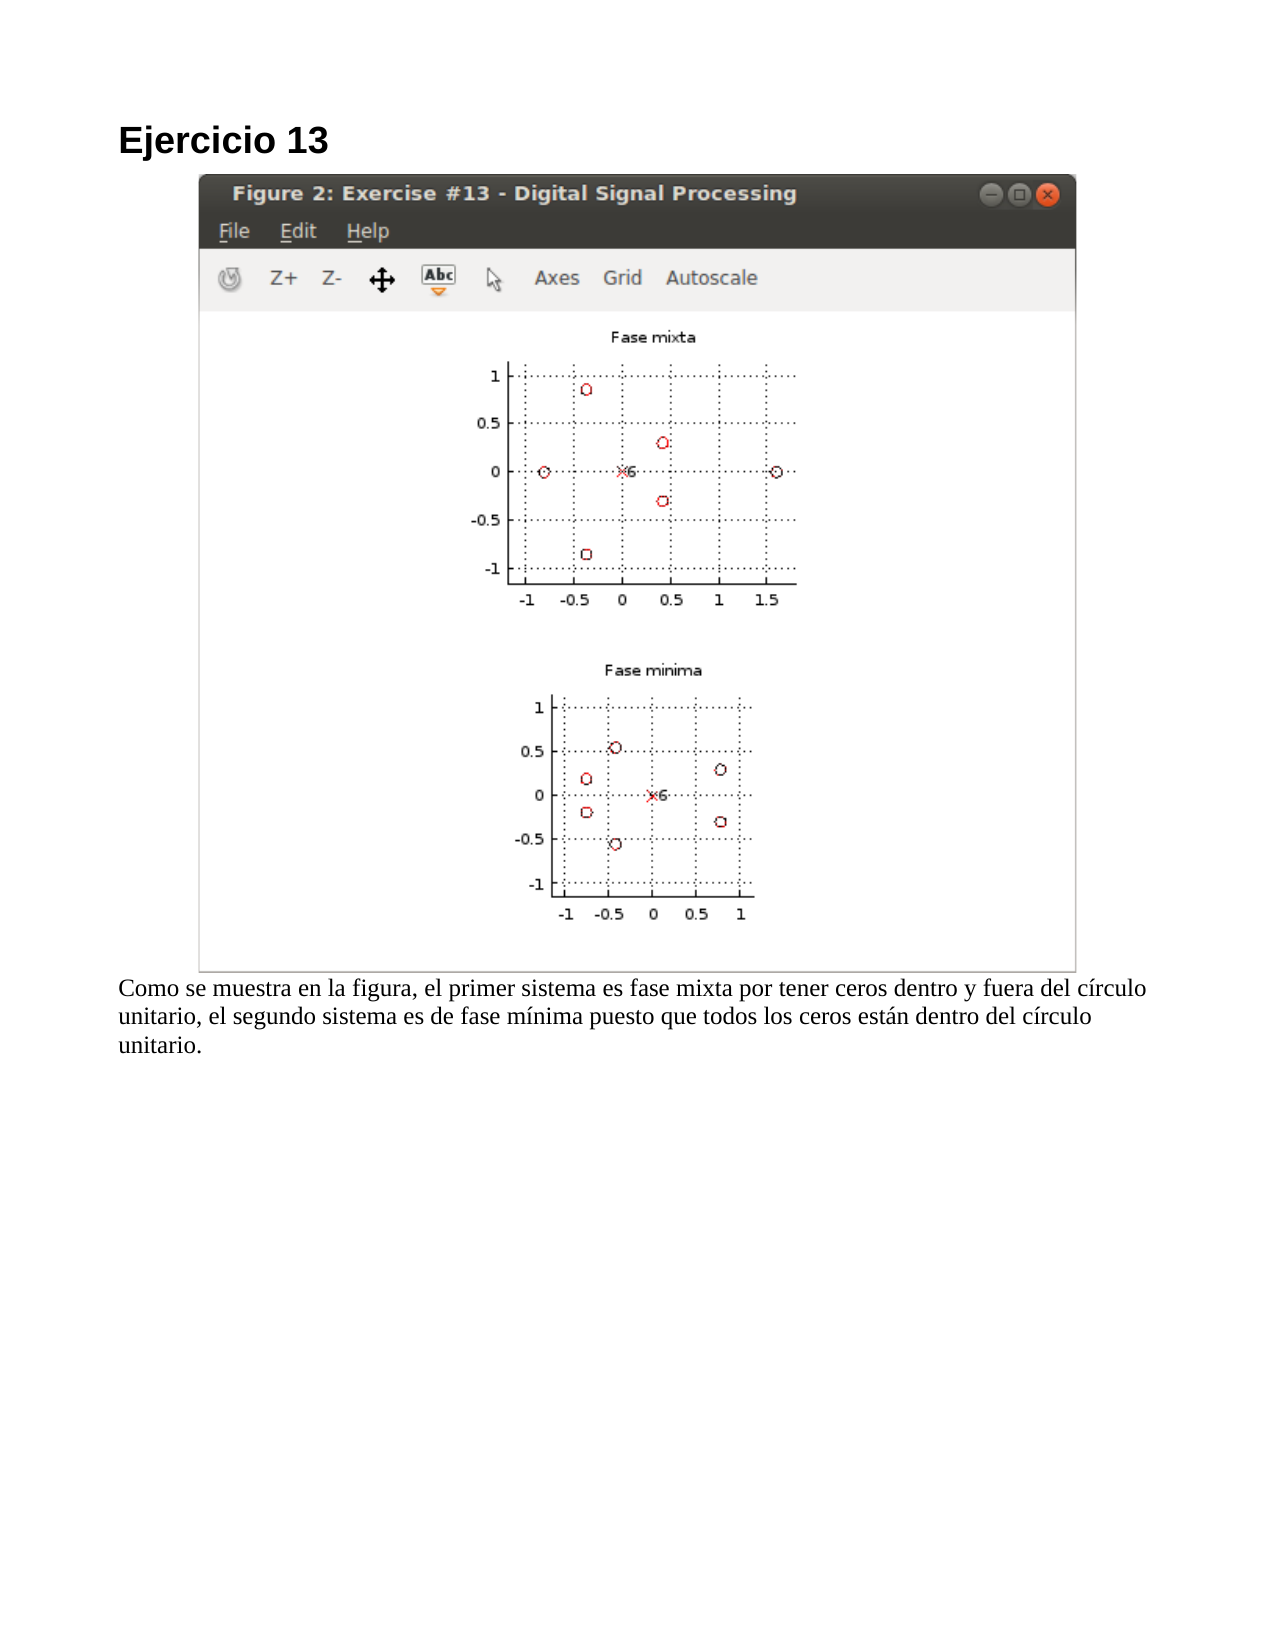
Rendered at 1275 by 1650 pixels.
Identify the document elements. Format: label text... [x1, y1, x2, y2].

subtitle Ejercicio 13 [118, 118, 1157, 162]
picture [198, 174, 1077, 973]
text Como se muestra en la figura, el primer sistema es fase mixta por tener ceros dentro y fuera del círculo unitario, el segundo sistema es de fase mínima puesto que todos los ceros están dentro del círculo unitario. [118, 174, 1157, 1059]
